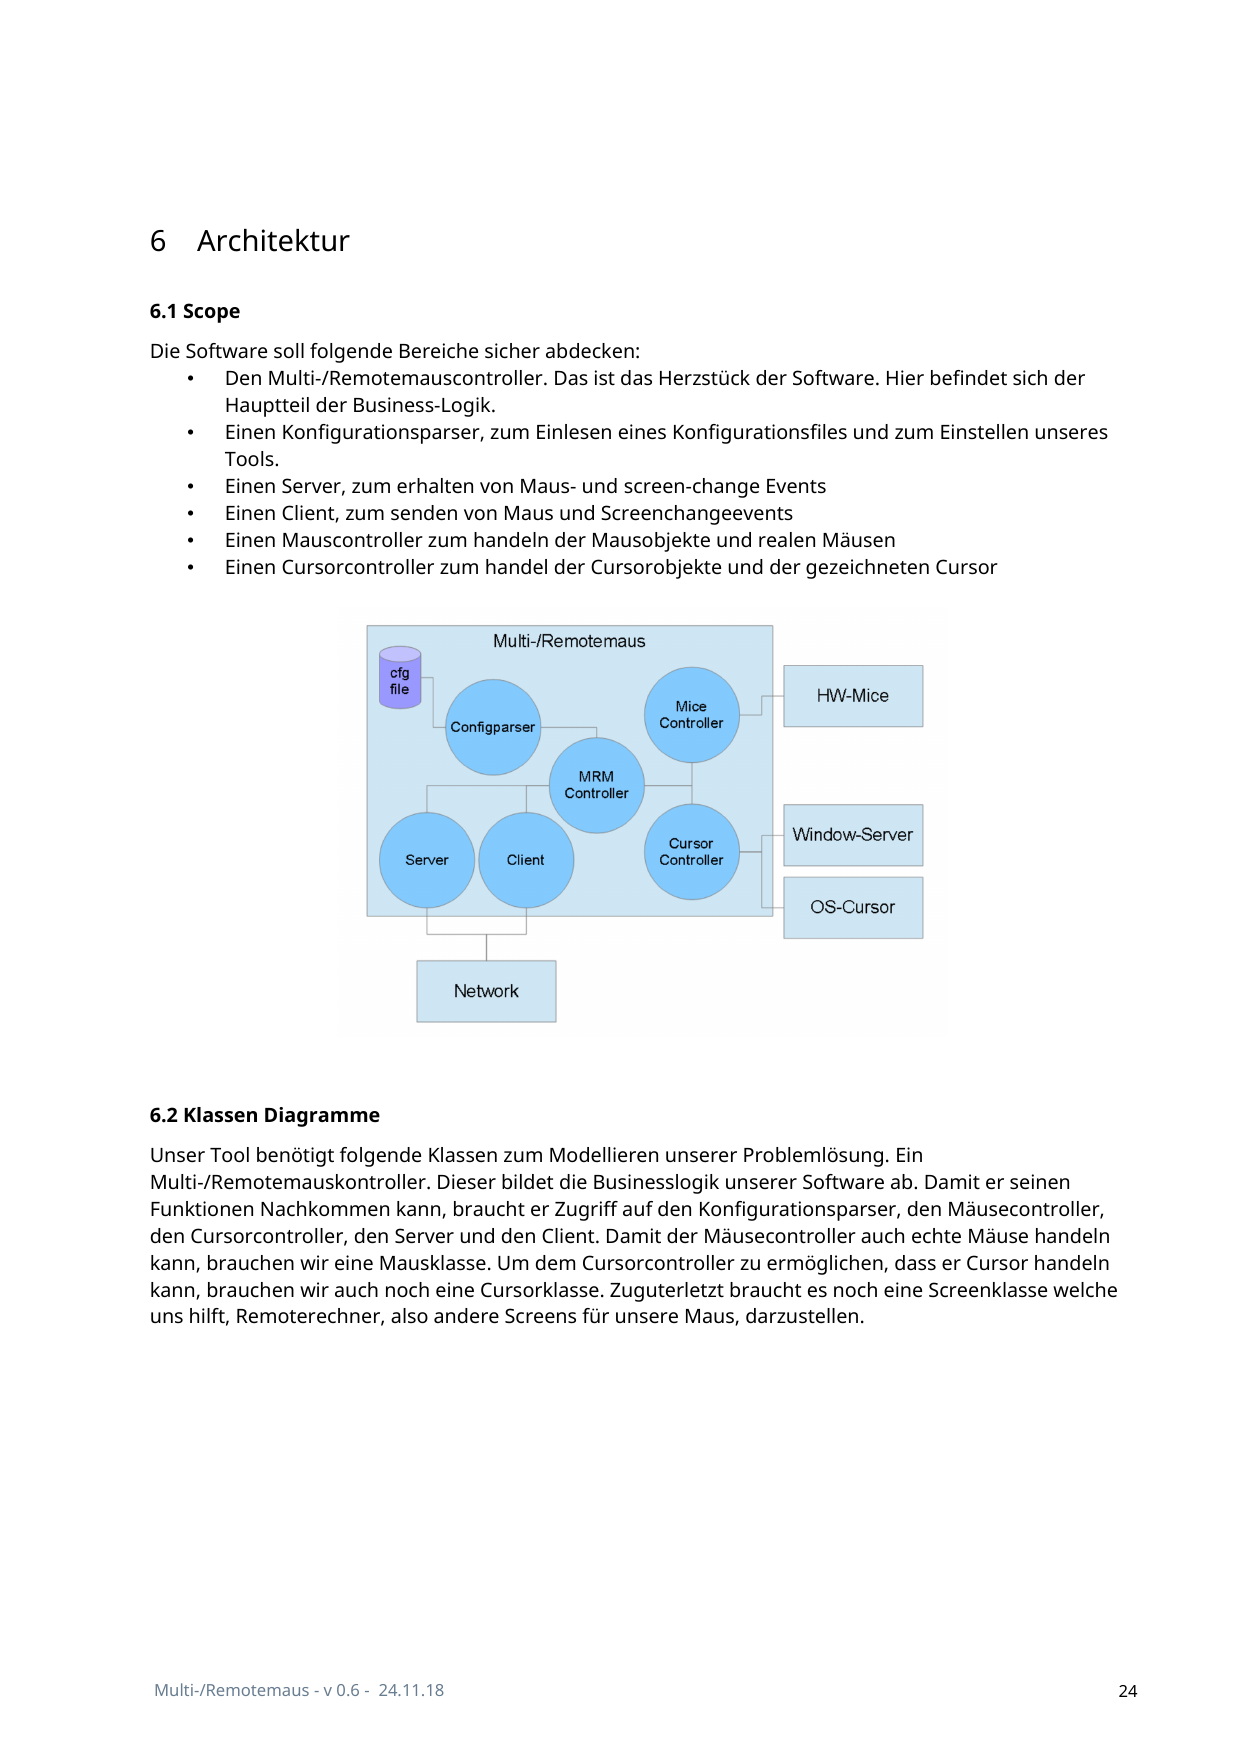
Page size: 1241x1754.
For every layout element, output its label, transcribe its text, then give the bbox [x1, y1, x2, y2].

subtitle Klassen Diagramme [149, 1101, 1136, 1128]
list Einen Konfigurationsparser, zum Einlesen eines Konfigurationsfiles und zum Einstellen unseres Tools. [187, 418, 1136, 472]
list Einen Mauscontroller zum handeln der Mausobjekte und realen Mäusen [187, 526, 1136, 553]
list Einen Server, zum erhalten von Maus- und screen-change Events [187, 472, 1136, 499]
subtitle Architektur [149, 221, 1136, 260]
list Den Multi-/Remotemauscontroller. Das ist das Herzstück der Software. Hier befindet sich der Hauptteil der Business-Logik. [187, 364, 1136, 418]
picture [337, 607, 948, 1037]
subtitle Scope [149, 298, 1136, 325]
list Einen Client, zum senden von Maus und Screenchangeevents [187, 499, 1136, 526]
list Einen Cursorcontroller zum handel der Cursorobjekte und der gezeichneten Cursor [187, 553, 1136, 580]
text Unser Tool benötigt folgende Klassen zum Modellieren unserer Problemlösung. Ein Multi-/Remotemauskontroller. Dieser bildet die Businesslogik unserer Software ab. Damit er seinen Funktionen Nachkommen kann, braucht er Zugriff auf den Konfigurationsparser, den Mäusecontroller, den Cursorcontroller, den Server und den Client. Damit der Mäusecontroller auch echte Mäuse handeln kann, brauchen wir eine Mausklasse. Um dem Cursorcontroller zu ermöglichen, dass er Cursor handeln kann, brauchen wir auch noch eine Cursorklasse. Zuguterletzt braucht es noch eine Screenklasse welche uns hilft, Remoterechner, also andere Screens für unsere Maus, darzustellen. [149, 1141, 1136, 1330]
text Die Software soll folgende Bereiche sicher abdecken: [149, 337, 1136, 364]
